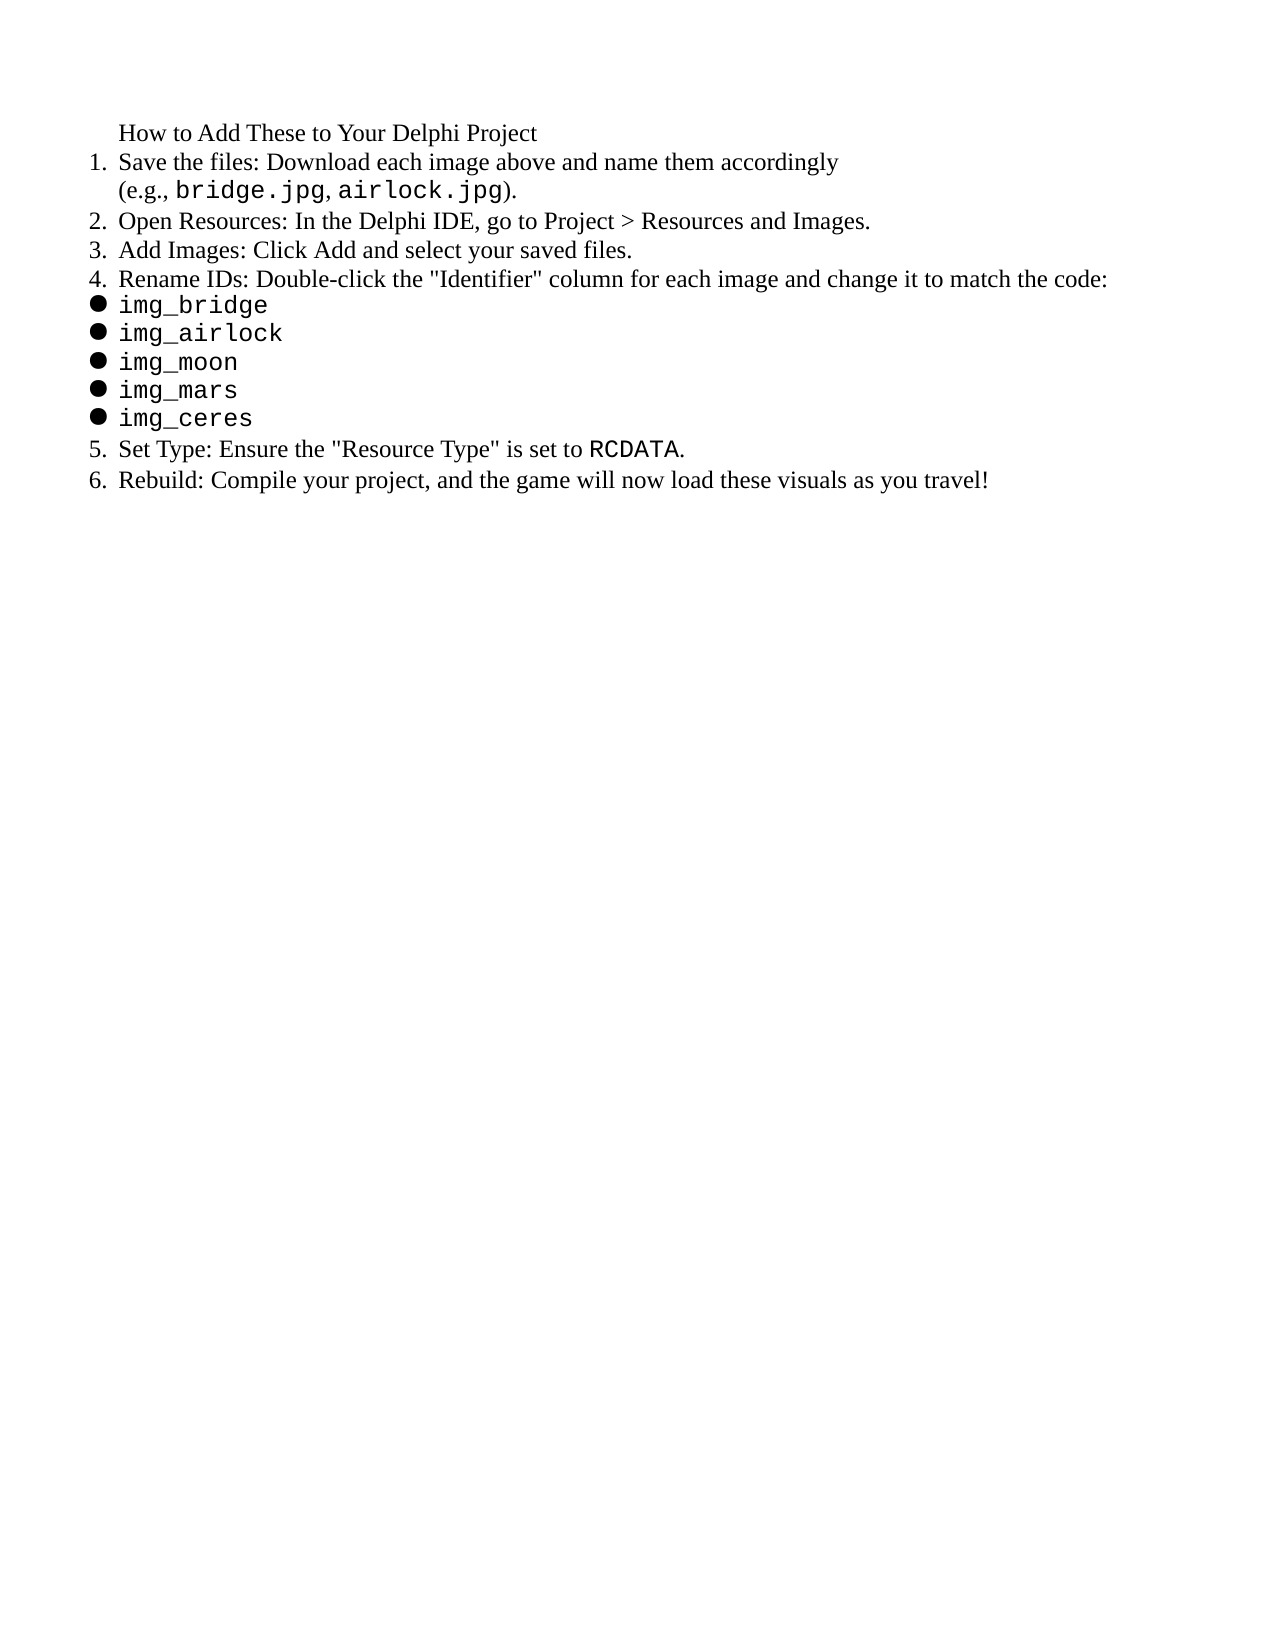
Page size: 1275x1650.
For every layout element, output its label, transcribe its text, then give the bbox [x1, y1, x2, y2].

text How to Add These to Your Delphi Project [118, 118, 1157, 147]
list Add Images: Click Add and select your saved files. [118, 235, 1157, 264]
list img_mars [118, 378, 1157, 406]
list img_bridge [118, 293, 1157, 321]
list img_airlock [118, 321, 1157, 349]
list Open Resources: In the Delphi IDE, go to Project > Resources and Images. [118, 206, 1157, 235]
list Set Type: Ensure the "Resource Type" is set to RCDATA. [118, 434, 1157, 465]
list Rename IDs: Double-click the "Identifier" column for each image and change it to match the code: [118, 264, 1157, 293]
list img_moon [118, 349, 1157, 378]
list Rebuild: Compile your project, and the game will now load these visuals as you travel! [118, 465, 1157, 494]
list img_ceres [118, 406, 1157, 434]
list Save the files: Download each image above and name them accordingly (e.g., bridge.jpg, airlock.jpg). [118, 147, 1157, 206]
